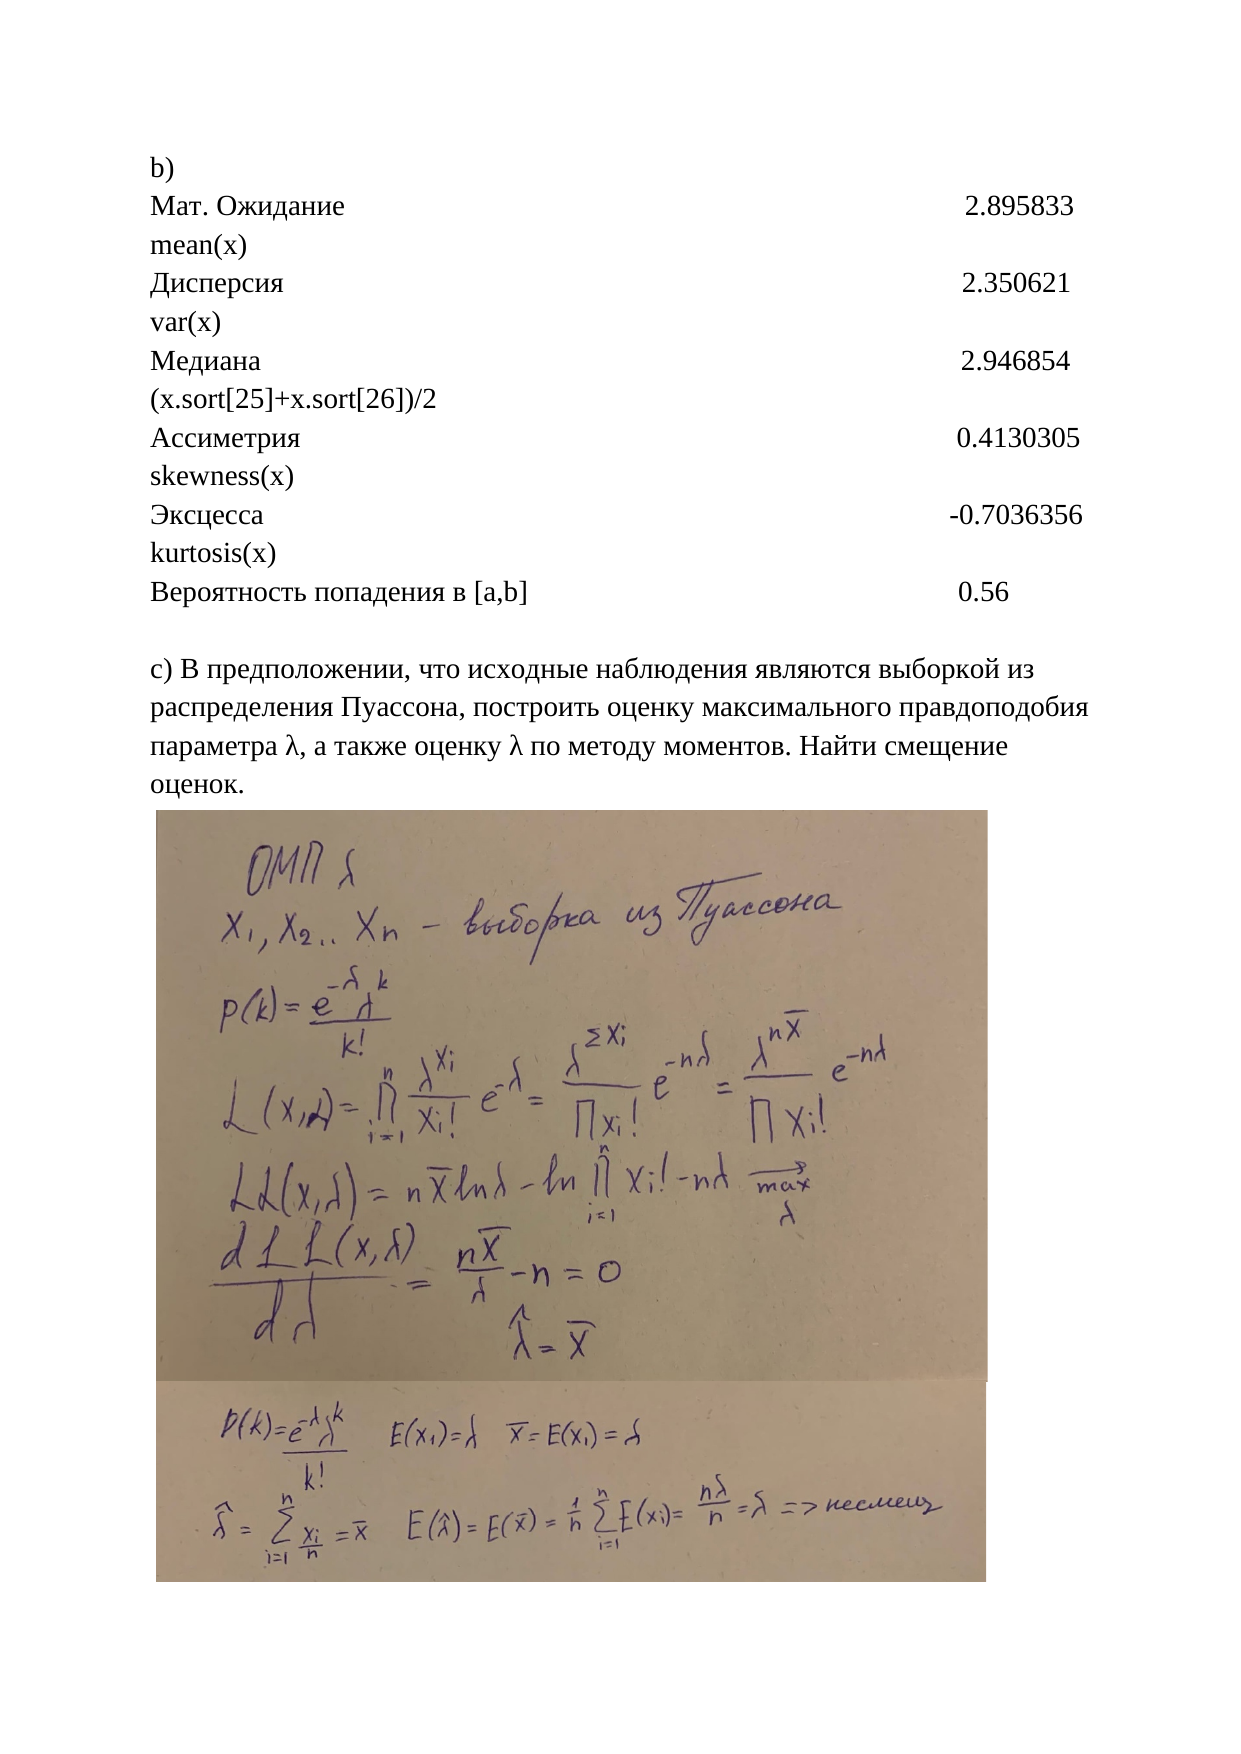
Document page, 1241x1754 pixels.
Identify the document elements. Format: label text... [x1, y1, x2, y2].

text Мат. Ожидание 2.895833 [150, 188, 1090, 222]
text Эксцесса -0.7036356 [150, 497, 1090, 530]
text Вероятность попадения в [a,b] 0.56 [150, 574, 1090, 607]
text Дисперсия 2.350621 [150, 266, 1090, 299]
text mean(x) [150, 227, 1090, 261]
text kurtosis(x) [150, 535, 1090, 569]
text var(x) [150, 304, 1090, 338]
text (x.sort[25]+x.sort[26])/2 [150, 381, 1090, 415]
text b) [150, 150, 1090, 183]
text Ассиметрия 0.4130305 [150, 420, 1090, 453]
text с) В предположении, что исходные наблюдения являются выборкой из распределения Пуассона, построить оценку максимального правдоподобия параметра λ, а также оценку λ по методу моментов. Найти смещение оценок. [150, 651, 1090, 800]
text Медиана 2.946854 [150, 343, 1090, 376]
text skewness(x) [150, 458, 1090, 492]
picture [156, 810, 988, 1582]
